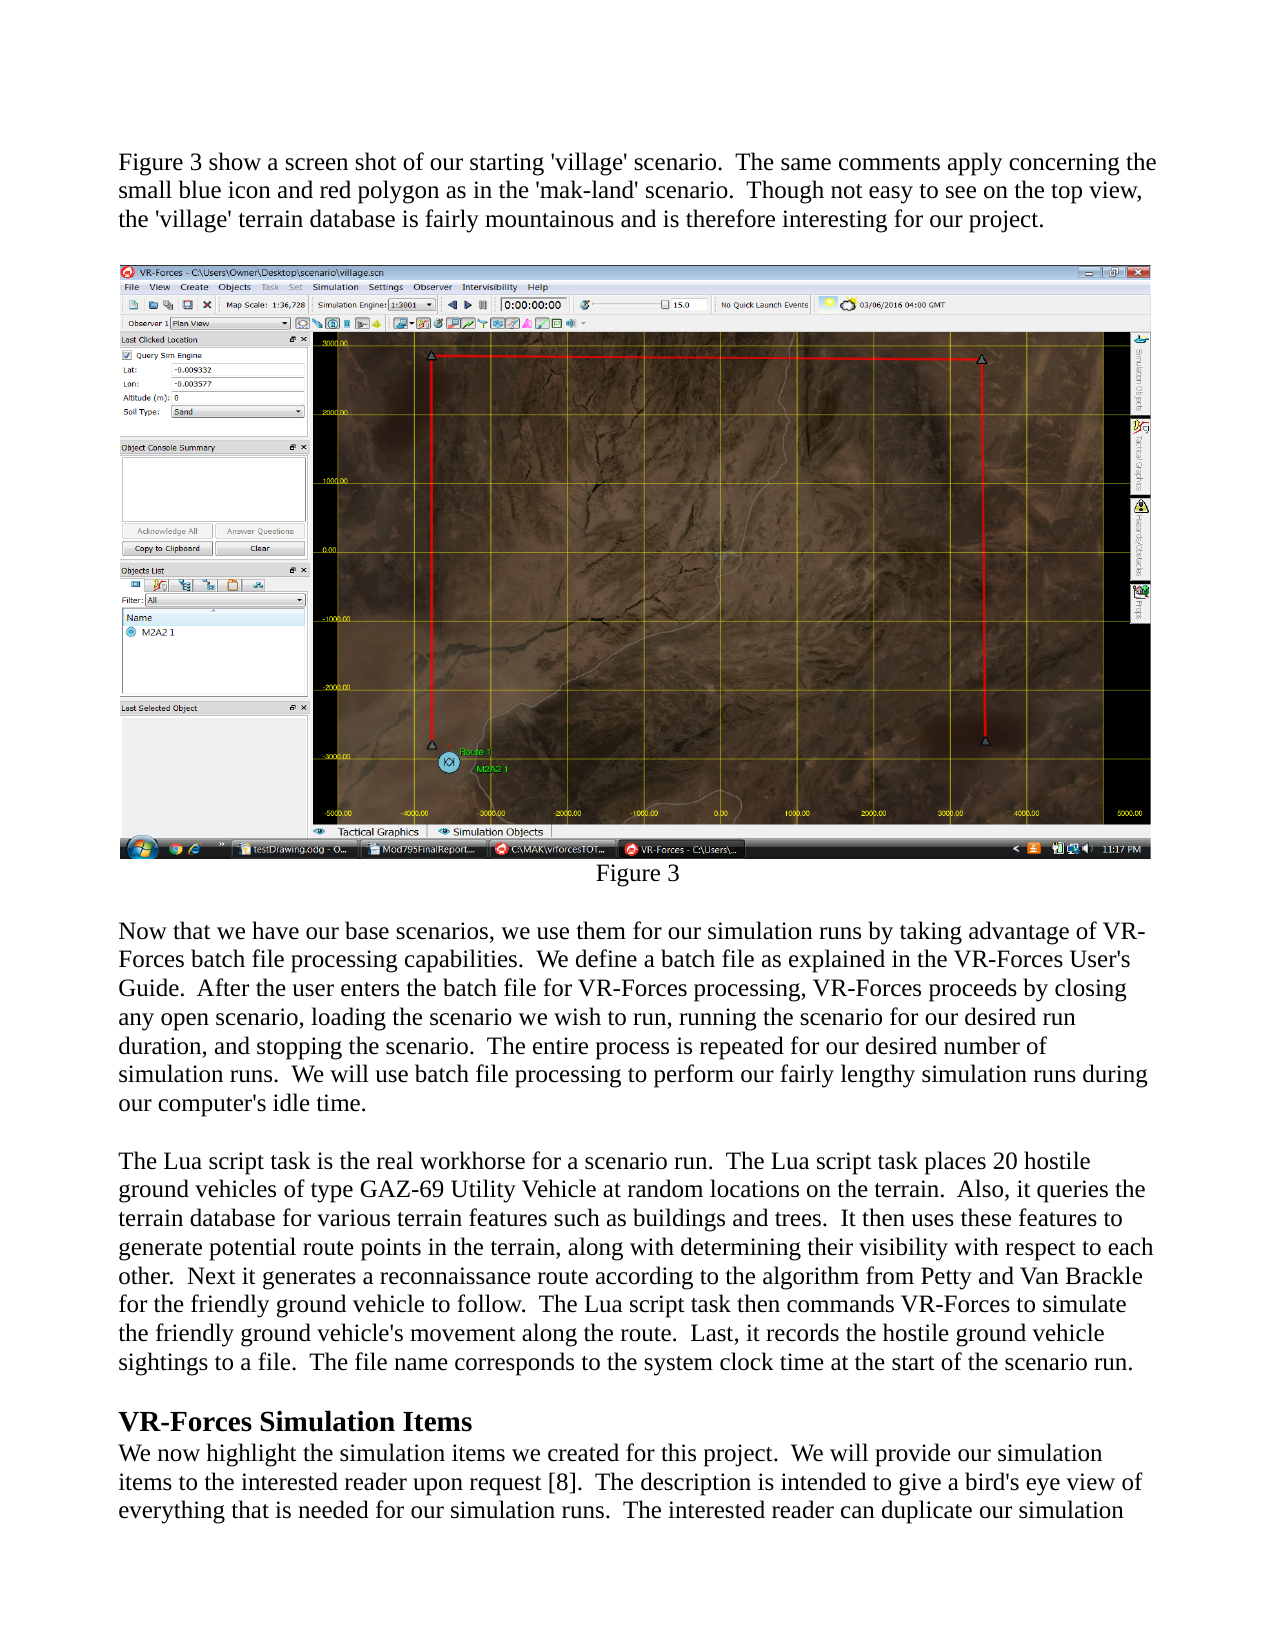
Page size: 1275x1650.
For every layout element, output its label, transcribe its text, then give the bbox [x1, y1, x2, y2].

text Figure 3 [118, 262, 1157, 887]
text The Lua script task is the real workhorse for a scenario run. The Lua script task places 20 hostile ground vehicles of type GAZ-69 Utility Vehicle at random locations on the terrain. Also, it queries the terrain database for various terrain features such as buildings and trees. It then uses these features to generate potential route points in the terrain, along with determining their visibility with respect to each other. Next it generates a reconnaissance route according to the algorithm from Petty and Van Brackle for the friendly ground vehicle to follow. The Lua script task then commands VR-Forces to simulate the friendly ground vehicle's movement along the route. Last, it records the hostile ground vehicle sightings to a file. The file name corresponds to the system clock time at the start of the scenario run. [118, 1146, 1157, 1376]
text Now that we have our base scenarios, we use them for our simulation runs by taking advantage of VR-Forces batch file processing capabilities. We define a batch file as explained in the VR-Forces User's Guide. After the user enters the batch file for VR-Forces processing, VR-Forces proceeds by closing any open scenario, loading the scenario we wish to run, running the scenario for our desired run duration, and stopping the scenario. The entire process is repeated for our desired number of simulation runs. We will use batch file processing to perform our fairly lengthy simulation runs during our computer's idle time. [118, 916, 1157, 1117]
text VR-Forces Simulation Items [118, 1404, 1157, 1438]
picture [120, 265, 1151, 859]
text We now highlight the simulation items we created for this project. We will provide our simulation items to the interested reader upon request [8]. The description is intended to give a bird's eye view of everything that is needed for our simulation runs. The interested reader can duplicate our simulation [118, 1438, 1157, 1524]
text Figure 3 show a screen shot of our starting 'village' scenario. The same comments apply concerning the small blue icon and red polygon as in the 'mak-land' scenario. Though not easy to see on the top view, the 'village' terrain database is fairly mountainous and is therefore interesting for our project. [118, 147, 1157, 233]
